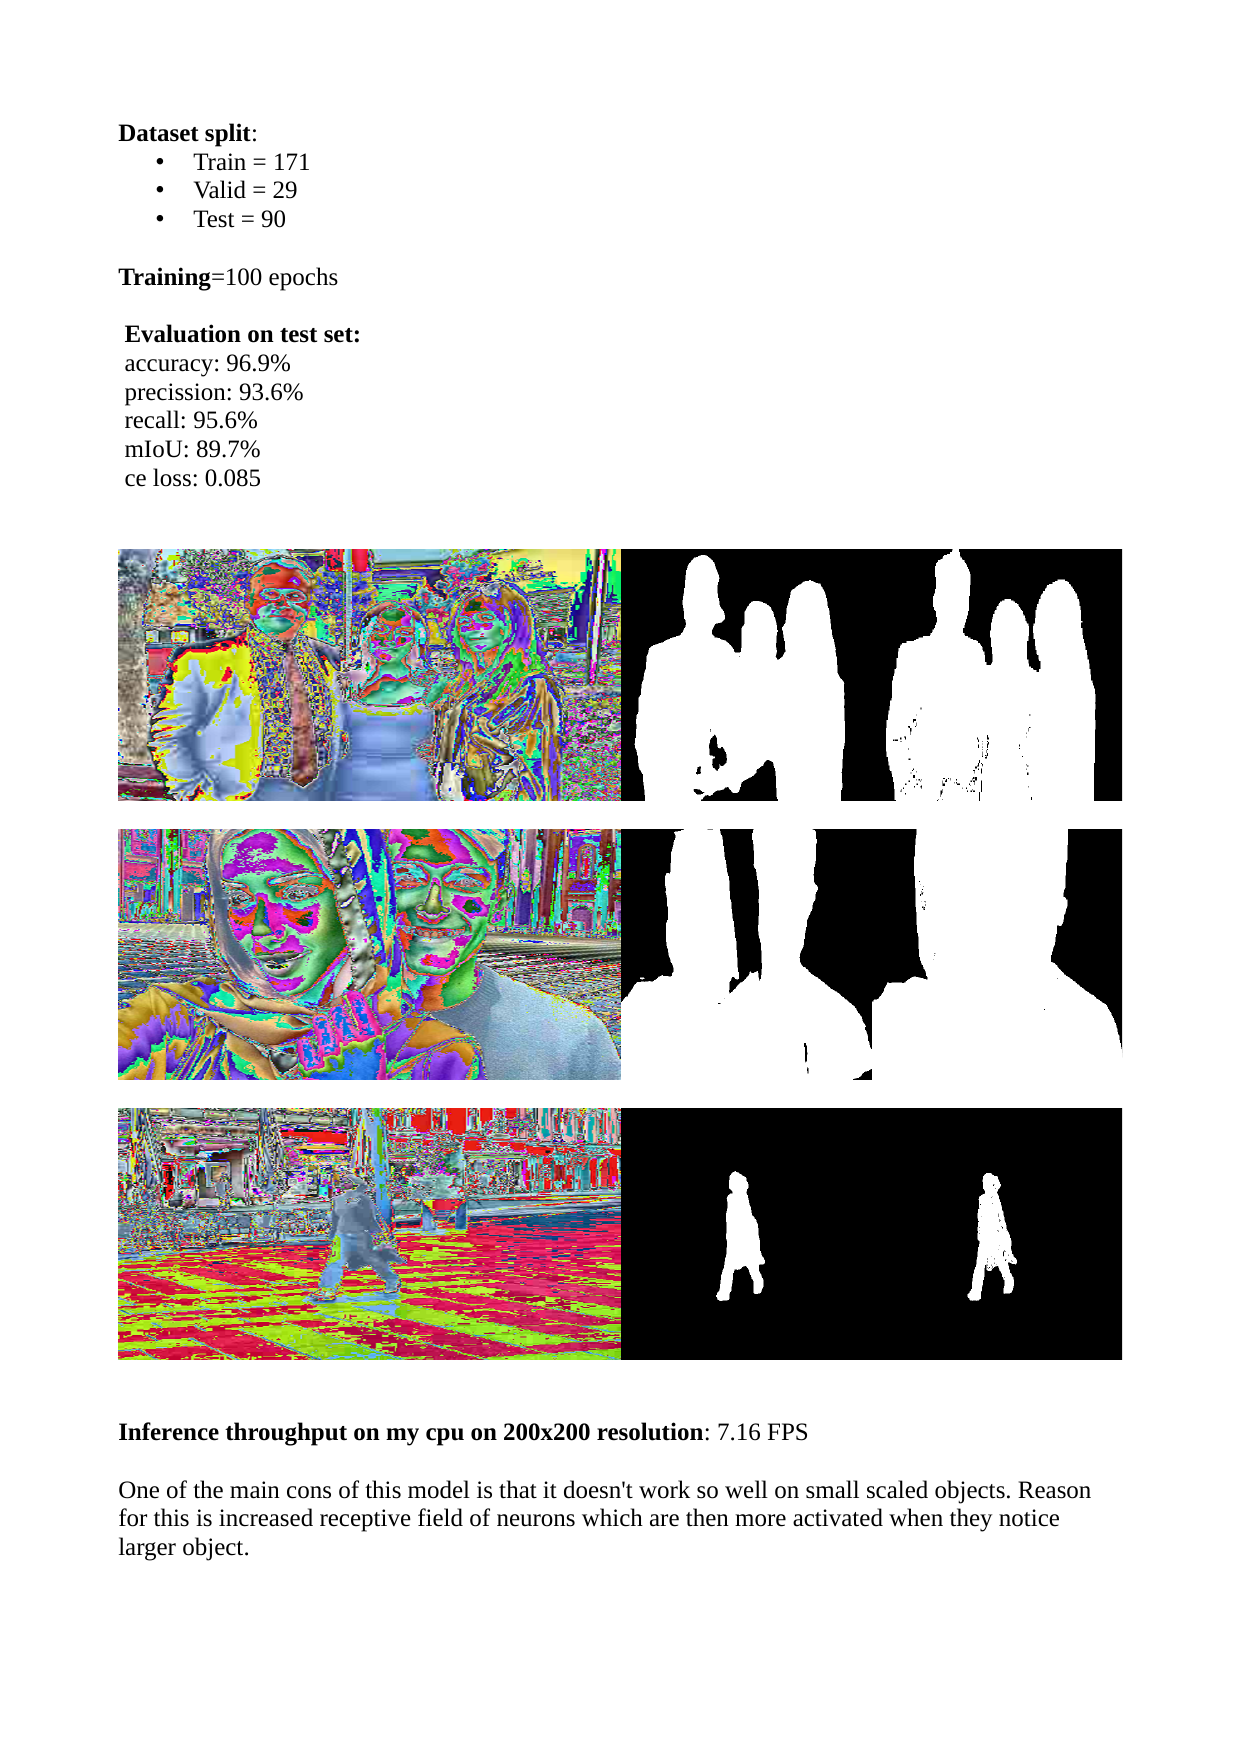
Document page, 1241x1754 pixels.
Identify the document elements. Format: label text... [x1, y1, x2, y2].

text mIoU: 89.7% [118, 434, 1122, 463]
text Training=100 epochs [118, 262, 1122, 291]
text One of the main cons of this model is that it doesn't work so well on small scaled objects. Reason for this is increased receptive field of neurons which are then more activated when they notice larger object. [118, 1475, 1122, 1561]
text precission: 93.6% [118, 377, 1122, 406]
text ce loss: 0.085 [118, 463, 1122, 492]
text accuracy: 96.9% [118, 348, 1122, 377]
picture [118, 1108, 1123, 1360]
text recall: 95.6% [118, 406, 1122, 434]
picture [118, 829, 1123, 1080]
text Dataset split: [118, 118, 1122, 147]
picture [118, 549, 1123, 801]
text Evaluation on test set: [118, 319, 1122, 348]
list Test = 90 [156, 204, 1122, 233]
text Inference throughput on my cpu on 200x200 resolution: 7.16 FPS [118, 1417, 1122, 1446]
list Train = 171 [156, 147, 1122, 176]
list Valid = 29 [156, 176, 1122, 204]
